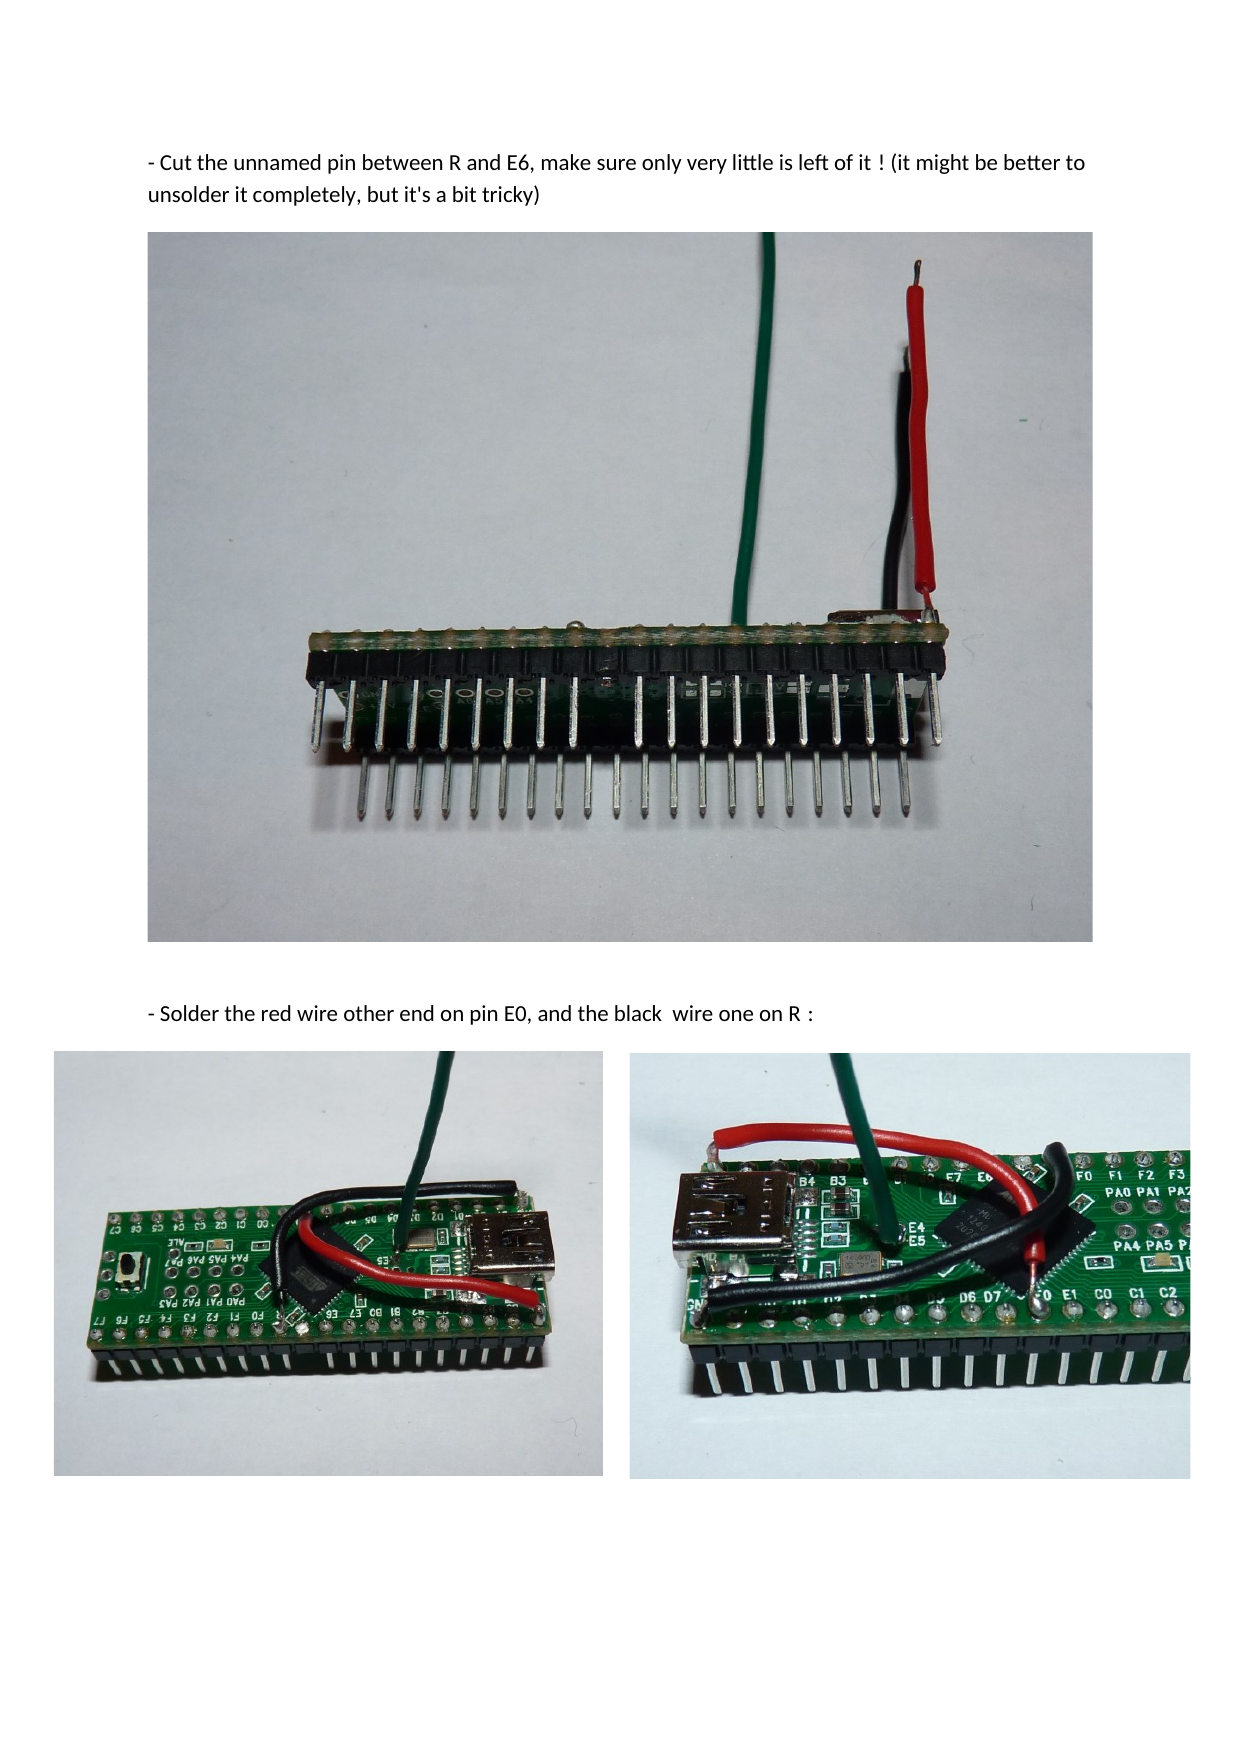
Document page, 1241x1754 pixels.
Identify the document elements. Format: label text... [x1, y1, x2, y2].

picture [147, 232, 1093, 942]
picture [629, 1053, 1191, 1479]
text - Cut the unnamed pin between R and E6, make sure only very little is left of it ! (it might be better to unsolder it completely, but it's a bit tricky) [148, 148, 1093, 208]
text - Solder the red wire other end on pin E0, and the black wire one on R : [148, 999, 1093, 1027]
picture [53, 1051, 603, 1476]
